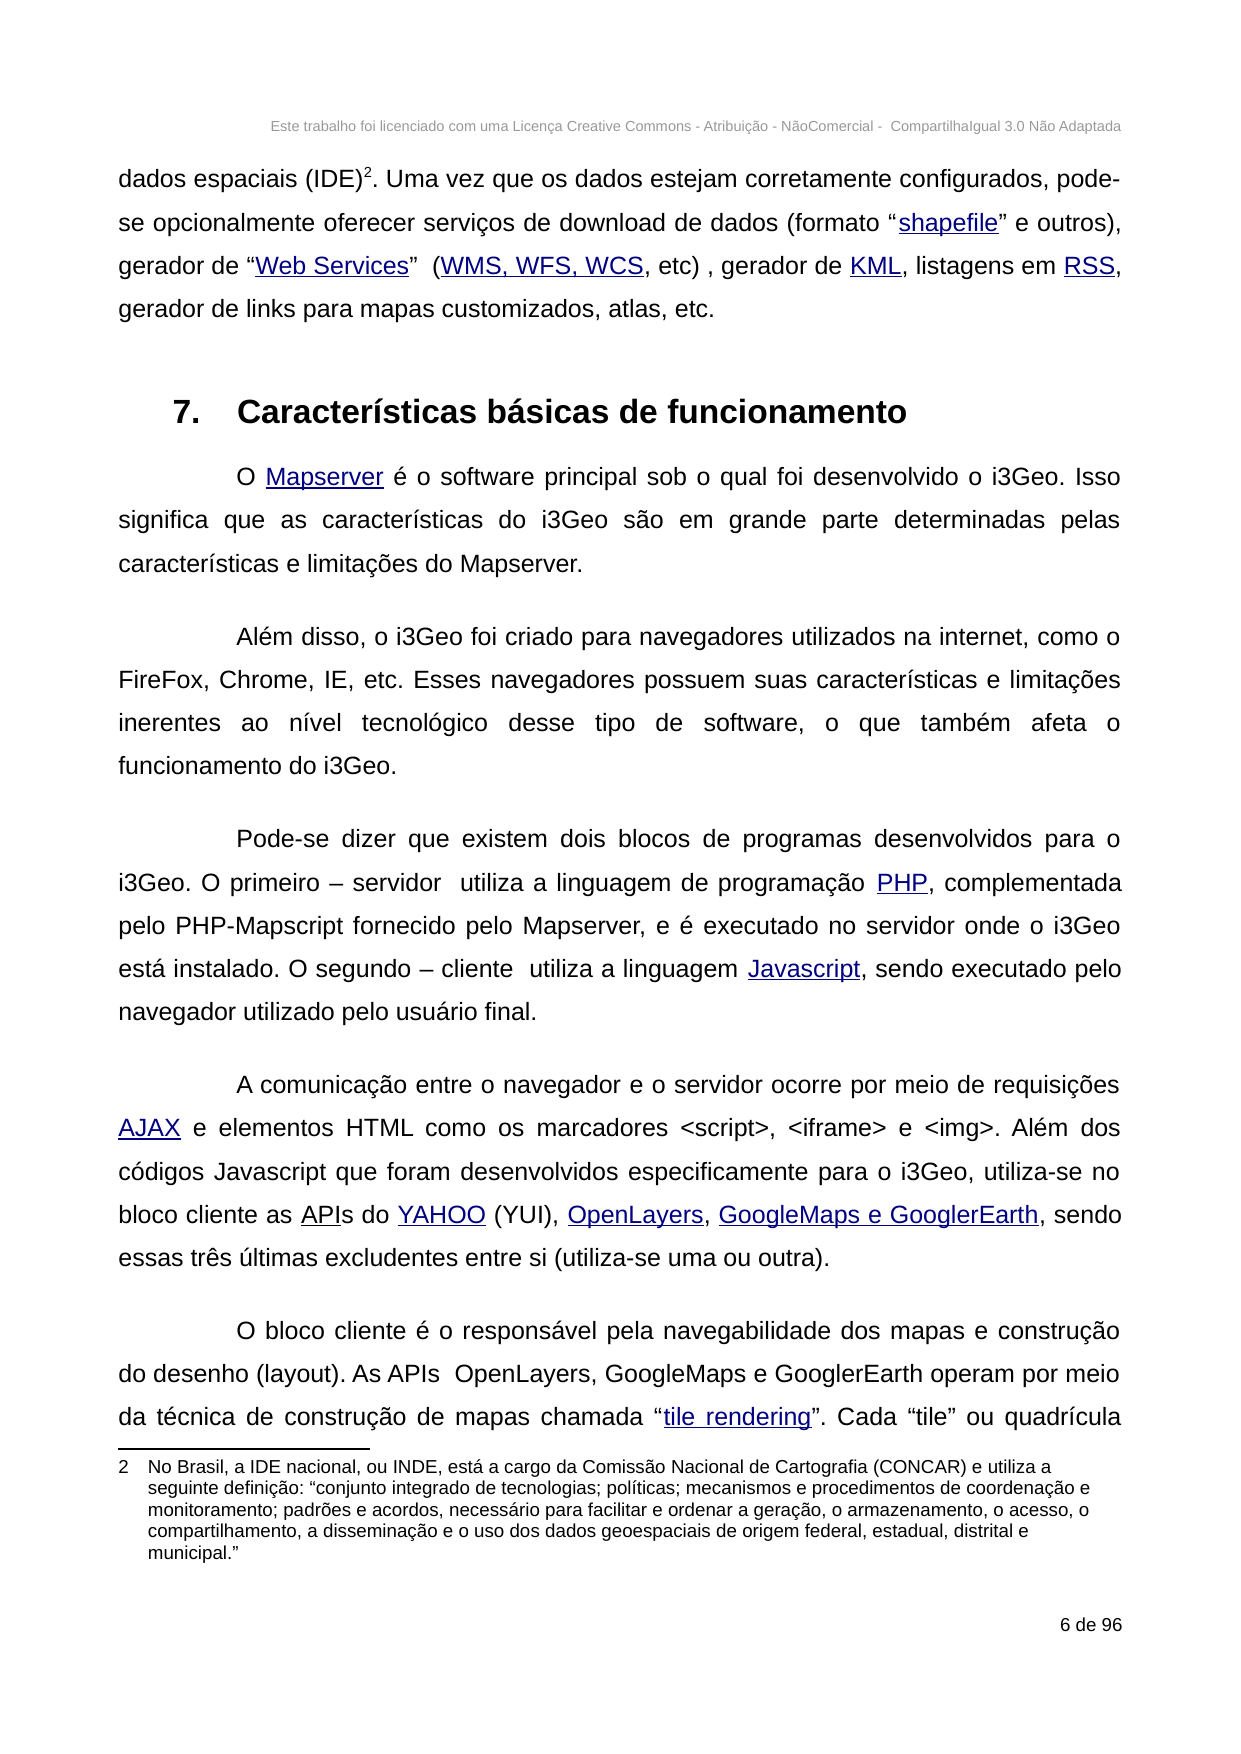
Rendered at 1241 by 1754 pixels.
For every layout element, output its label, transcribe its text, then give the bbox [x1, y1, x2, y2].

text Além disso, o i3Geo foi criado para navegadores utilizados na internet, como o FireFox, Chrome, IE, etc. Esses navegadores possuem suas características e limitações inerentes ao nível tecnológico desse tipo de software, o que também afeta o funcionamento do i3Geo. [118, 622, 1122, 780]
text O bloco cliente é o responsável pela navegabilidade dos mapas e construção do desenho (layout). As APIs OpenLayers, GoogleMaps e GooglerEarth operam por meio da técnica de construção de mapas chamada “tile rendering”. Cada “tile” ou quadrícula [118, 1316, 1122, 1431]
text dados espaciais (IDE). Uma vez que os dados estejam corretamente configurados, pode-se opcionalmente oferecer serviços de download de dados (formato “shapefile” e outros), gerador de “Web Services” (WMS, WFS, WCS, etc) , gerador de KML, listagens em RSS, gerador de links para mapas customizados, atlas, etc. [118, 164, 1122, 322]
text No Brasil, a IDE nacional, ou INDE, está a cargo da Comissão Nacional de Cartografia (CONCAR) e utiliza a seguinte definição: “conjunto integrado de tecnologias; políticas; mecanismos e procedimentos de coordenação e monitoramento; padrões e acordos, necessário para facilitar e ordenar a geração, o armazenamento, o acesso, o compartilhamento, a disseminação e o uso dos dados geoespaciais de origem federal, estadual, distrital e municipal.” [118, 1455, 1122, 1563]
text O Mapserver é o software principal sob o qual foi desenvolvido o i3Geo. Isso significa que as características do i3Geo são em grande parte determinadas pelas características e limitações do Mapserver. [118, 462, 1122, 577]
subtitle Características básicas de funcionamento [163, 392, 1077, 431]
text A comunicação entre o navegador e o servidor ocorre por meio de requisições AJAX e elementos HTML como os marcadores <script>, <iframe> e <img>. Além dos códigos Javascript que foram desenvolvidos especificamente para o i3Geo, utiliza-se no bloco cliente as APIs do YAHOO (YUI), OpenLayers, GoogleMaps e GooglerEarth, sendo essas três últimas excludentes entre si (utiliza-se uma ou outra). [118, 1070, 1122, 1271]
text Pode-se dizer que existem dois blocos de programas desenvolvidos para o i3Geo. O primeiro – servidor utiliza a linguagem de programação PHP, complementada pelo PHP-Mapscript fornecido pelo Mapserver, e é executado no servidor onde o i3Geo está instalado. O segundo – cliente utiliza a linguagem Javascript, sendo executado pelo navegador utilizado pelo usuário final. [118, 824, 1122, 1026]
